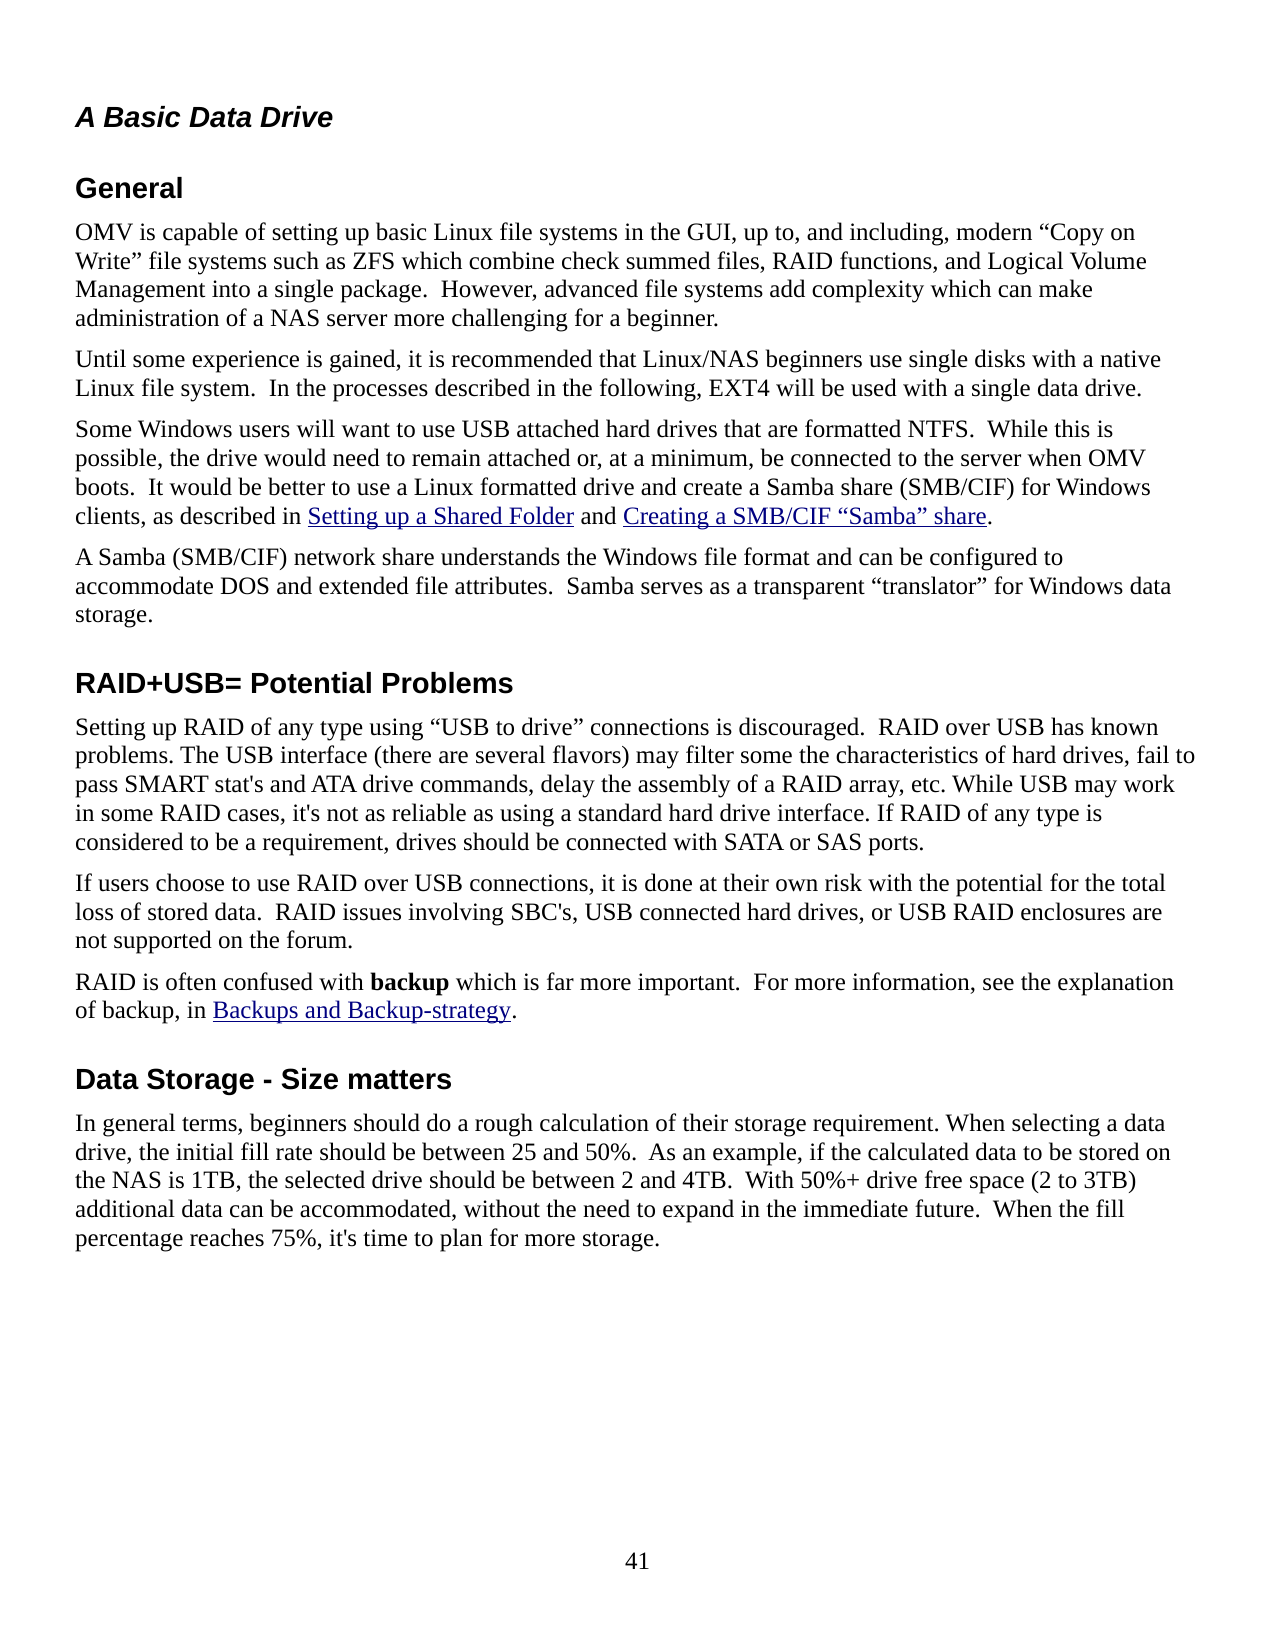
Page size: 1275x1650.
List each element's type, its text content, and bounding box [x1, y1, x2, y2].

text Setting up RAID of any type using “USB to drive” connections is discouraged. RAID over USB has known problems. The USB interface (there are several flavors) may filter some the characteristics of hard drives, fail to pass SMART stat's and ATA drive commands, delay the assembly of a RAID array, etc. While USB may work in some RAID cases, it's not as reliable as using a standard hard drive interface. If RAID of any type is considered to be a requirement, drives should be connected with SATA or SAS ports. [75, 712, 1200, 856]
subtitle RAID+USB= Potential Problems [75, 666, 1200, 699]
text If users choose to use RAID over USB connections, it is done at their own risk with the potential for the total loss of stored data. RAID issues involving SBC's, USB connected hard drives, or USB RAID enclosures are not supported on the forum. [75, 868, 1200, 954]
text Some Windows users will want to use USB attached hard drives that are formatted NTFS. While this is possible, the drive would need to remain attached or, at a minimum, be connected to the server when OMV boots. It would be better to use a Linux formatted drive and create a Samba share (SMB/CIF) for Windows clients, as described in Setting up a Shared Folder and Creating a SMB/CIF “Samba” share. [75, 414, 1200, 529]
subtitle A Basic Data Drive [75, 100, 1200, 133]
text OMV is capable of setting up basic Linux file systems in the GUI, up to, and including, modern “Copy on Write” file systems such as ZFS which combine check summed files, RAID functions, and Logical Volume Management into a single package. However, advanced file systems add complexity which can make administration of a NAS server more challenging for a beginner. [75, 217, 1200, 332]
subtitle General [75, 171, 1200, 204]
text A Samba (SMB/CIF) network share understands the Windows file format and can be configured to accommodate DOS and extended file attributes. Samba serves as a transparent “translator” for Windows data storage. [75, 542, 1200, 628]
text In general terms, beginners should do a rough calculation of their storage requirement. When selecting a data drive, the initial fill rate should be between 25 and 50%. As an example, if the calculated data to be stored on the NAS is 1TB, the selected drive should be between 2 and 4TB. With 50%+ drive free space (2 to 3TB) additional data can be accommodated, without the need to expand in the immediate future. When the fill percentage reaches 75%, it's time to plan for more storage. [75, 1108, 1200, 1252]
text Until some experience is gained, it is recommended that Linux/NAS beginners use single disks with a native Linux file system. In the processes described in the following, EXT4 will be used with a single data drive. [75, 344, 1200, 402]
subtitle Data Storage - Size matters [75, 1062, 1200, 1095]
text RAID is often confused with backup which is far more important. For more information, see the explanation of backup, in Backups and Backup-strategy. [75, 967, 1200, 1024]
